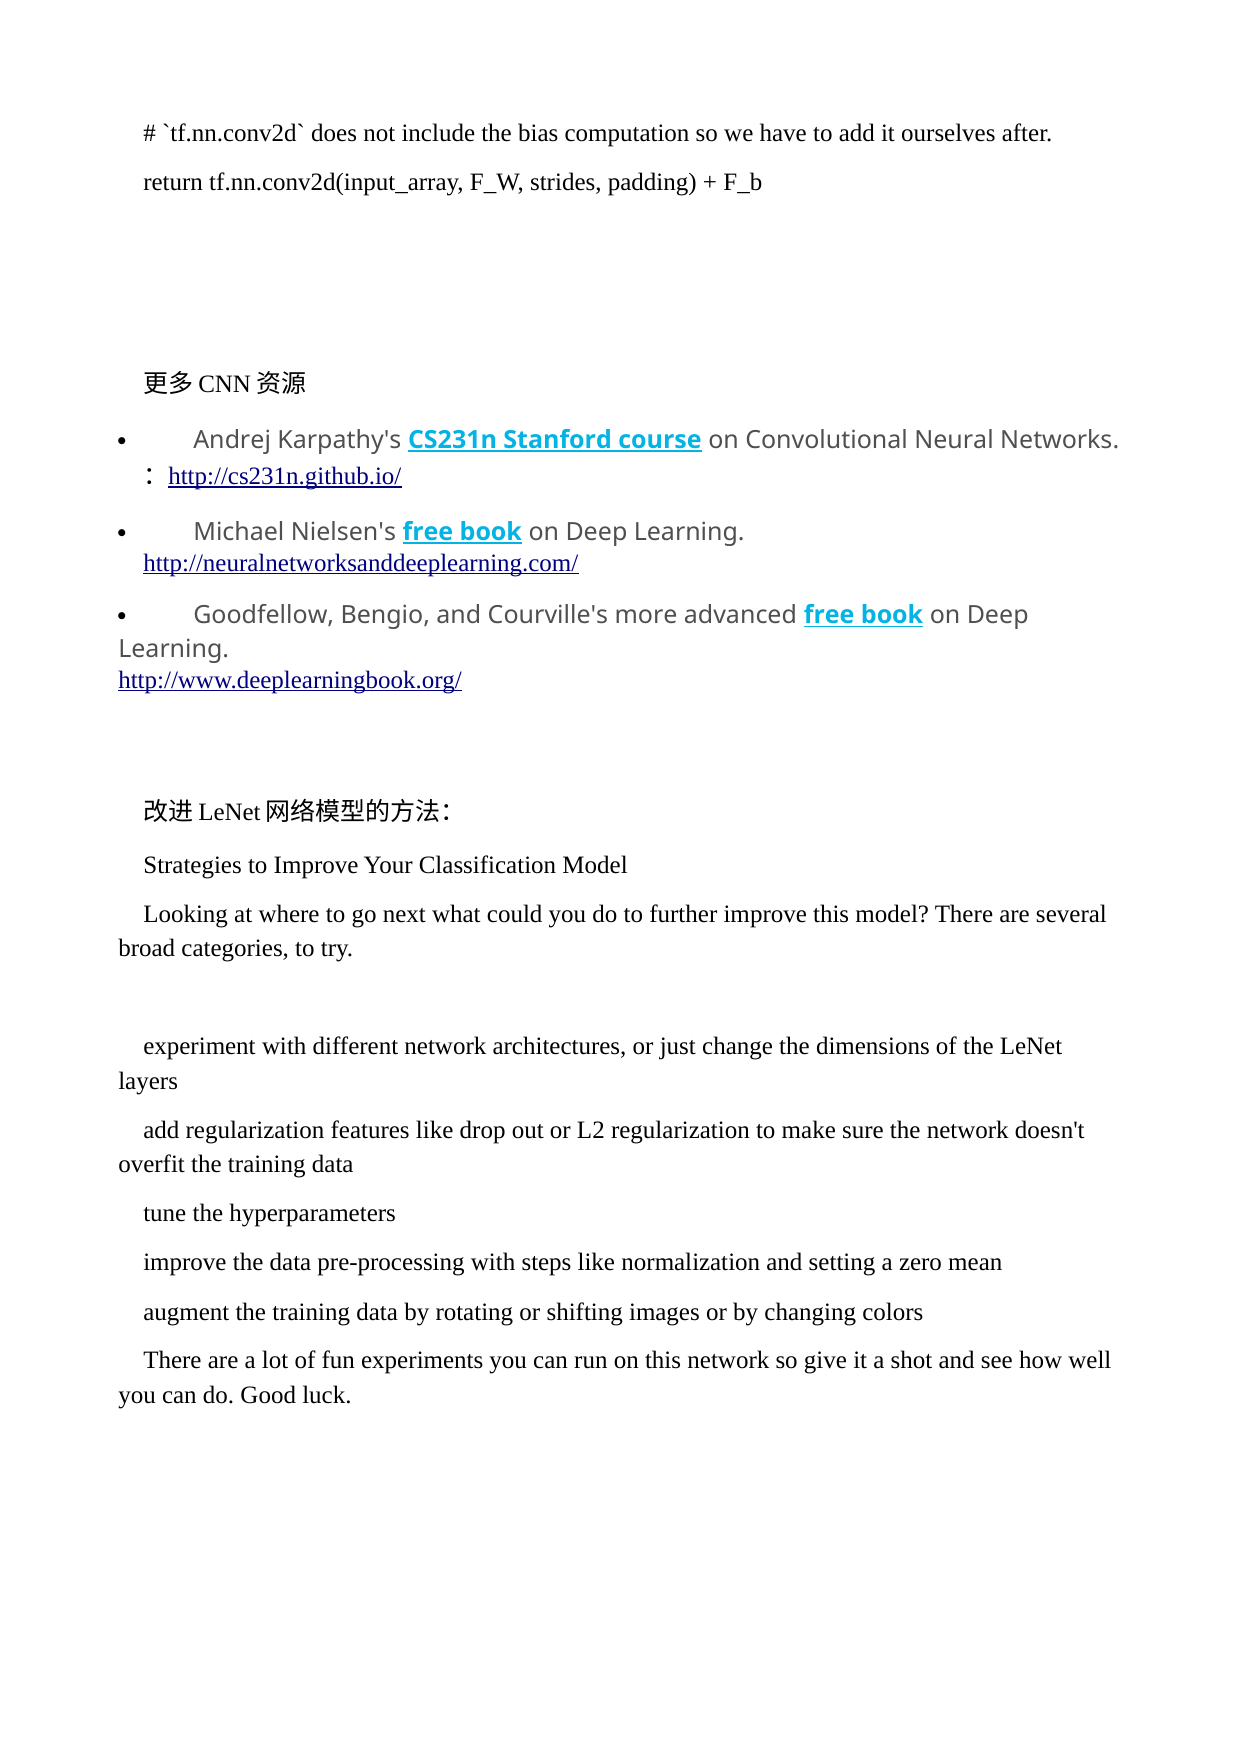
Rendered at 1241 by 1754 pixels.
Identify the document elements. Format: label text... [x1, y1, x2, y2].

list Michael Nielsen's free book on Deep Learning. [118, 513, 1122, 548]
text http://neuralnetworksanddeeplearning.com/ [118, 548, 1122, 576]
text # `tf.nn.conv2d` does not include the bias computation so we have to add it ourselves after. [118, 118, 1122, 147]
text http://www.deeplearningbook.org/ [118, 665, 1122, 693]
text Strategies to Improve Your Classification Model [118, 850, 1122, 878]
list Goodfellow, Bengio, and Courville's more advanced free book on Deep Learning. [118, 597, 1122, 665]
text add regularization features like drop out or L2 regularization to make sure the network doesn't overfit the training data [118, 1115, 1122, 1178]
text Looking at where to go next what could you do to further improve this model? There are several broad categories, to try. [118, 899, 1122, 962]
text ：http://cs231n.github.io/ [118, 456, 1122, 492]
text experiment with different network architectures, or just change the dimensions of the LeNet layers [118, 1031, 1122, 1094]
text improve the data pre-processing with steps like normalization and setting a zero mean [118, 1247, 1122, 1276]
text 更多CNN资源 [118, 363, 1122, 400]
text augment the training data by rotating or shifting images or by changing colors [118, 1297, 1122, 1325]
text tune the hyperparameters [118, 1198, 1122, 1227]
text 改进LeNet网络模型的方法： [118, 792, 1122, 828]
list Andrej Karpathy's CS231n Stanford course on Convolutional Neural Networks. [118, 421, 1122, 456]
text return tf.nn.conv2d(input_array, F_W, strides, padding) + F_b [118, 167, 1122, 196]
text There are a lot of fun experiments you can run on this network so give it a shot and see how well you can do. Good luck. [118, 1346, 1122, 1409]
